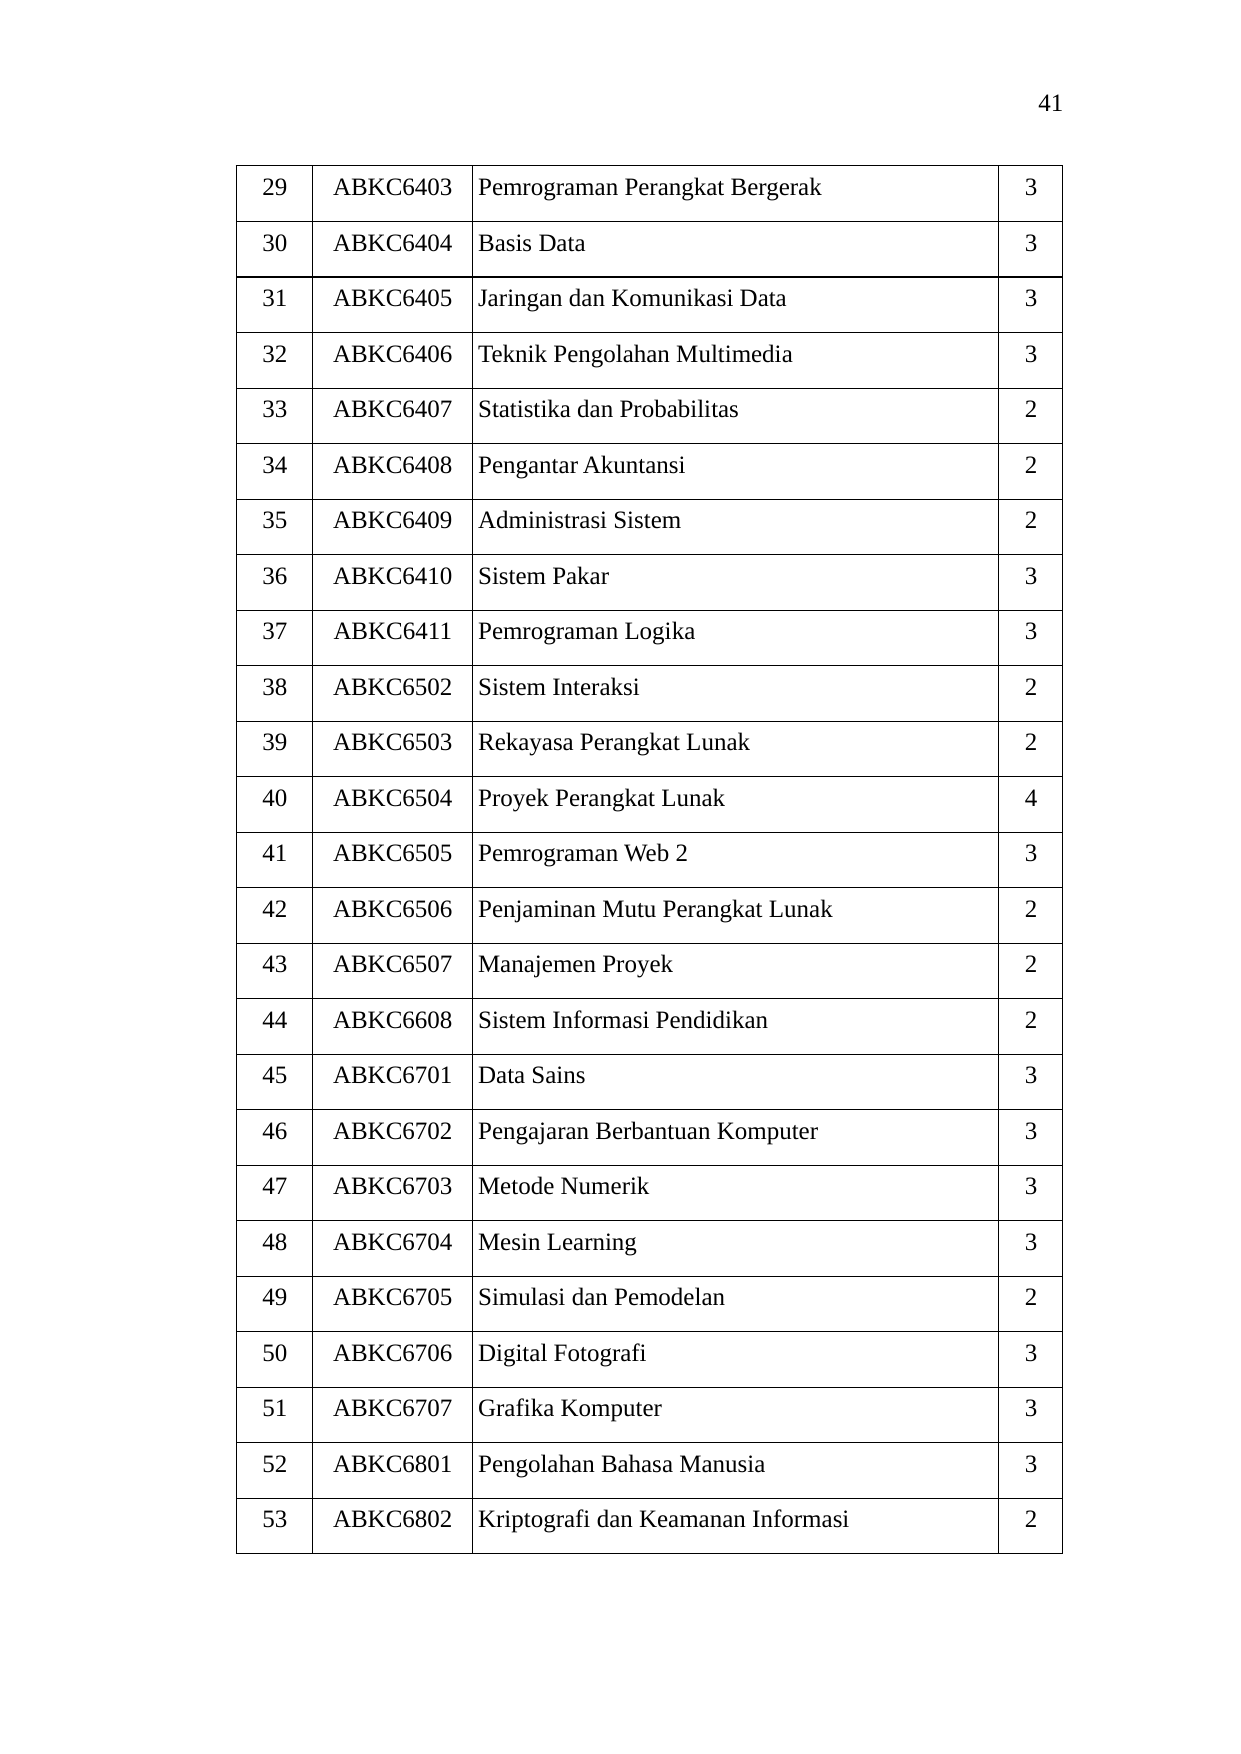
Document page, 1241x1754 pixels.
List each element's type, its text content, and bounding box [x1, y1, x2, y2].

table_cell Pengolahan Bahasa Manusia [473, 1443, 998, 1498]
table_cell Proyek Perangkat Lunak [473, 777, 998, 832]
table_cell ABKC6504 [313, 777, 472, 832]
table_cell ABKC6503 [313, 722, 472, 776]
table_cell 2 [999, 666, 1062, 721]
table_cell Jaringan dan Komunikasi Data [473, 278, 998, 332]
table_cell 39 [237, 722, 312, 776]
table_cell 2 [999, 444, 1062, 498]
table_cell 2 [999, 1499, 1062, 1553]
table_cell 44 [237, 999, 312, 1054]
table_cell 3 [999, 333, 1062, 387]
table_cell 49 [237, 1277, 312, 1331]
table_cell 37 [237, 611, 312, 665]
table_cell 2 [999, 944, 1062, 998]
table_cell 3 [999, 1166, 1062, 1220]
table_cell 30 [237, 222, 312, 276]
table_cell 29 [237, 166, 312, 221]
table_cell Penjaminan Mutu Perangkat Lunak [473, 888, 998, 943]
table_cell ABKC6506 [313, 888, 472, 943]
table_cell 2 [999, 722, 1062, 776]
table_cell 46 [237, 1110, 312, 1165]
table_cell ABKC6406 [313, 333, 472, 387]
table_cell 36 [237, 555, 312, 609]
table_cell Pengajaran Berbantuan Komputer [473, 1110, 998, 1165]
table_cell 48 [237, 1221, 312, 1276]
table_cell 2 [999, 999, 1062, 1054]
table_cell 3 [999, 166, 1062, 221]
table_cell ABKC6707 [313, 1388, 472, 1442]
table_cell 40 [237, 777, 312, 832]
table_cell Simulasi dan Pemodelan [473, 1277, 998, 1331]
table_cell ABKC6410 [313, 555, 472, 609]
table_cell ABKC6705 [313, 1277, 472, 1331]
table_cell 42 [237, 888, 312, 943]
table_cell 4 [999, 777, 1062, 832]
table_cell Pengantar Akuntansi [473, 444, 998, 498]
table_cell ABKC6505 [313, 833, 472, 887]
table_cell ABKC6801 [313, 1443, 472, 1498]
table_cell 3 [999, 611, 1062, 665]
table_cell Kriptografi dan Keamanan Informasi [473, 1499, 998, 1553]
table_cell 52 [237, 1443, 312, 1498]
table_cell ABKC6706 [313, 1332, 472, 1387]
table_cell 51 [237, 1388, 312, 1442]
table_cell 3 [999, 278, 1062, 332]
table_cell 45 [237, 1055, 312, 1109]
table_cell ABKC6701 [313, 1055, 472, 1109]
table_cell 3 [999, 1388, 1062, 1442]
table_cell ABKC6403 [313, 166, 472, 221]
table_cell 3 [999, 1443, 1062, 1498]
table_cell 35 [237, 500, 312, 554]
table_cell 2 [999, 500, 1062, 554]
table_cell ABKC6702 [313, 1110, 472, 1165]
table_cell 3 [999, 833, 1062, 887]
table_cell Rekayasa Perangkat Lunak [473, 722, 998, 776]
table_cell Data Sains [473, 1055, 998, 1109]
table_cell 31 [237, 278, 312, 332]
table_cell 47 [237, 1166, 312, 1220]
table_cell ABKC6502 [313, 666, 472, 721]
table_cell Teknik Pengolahan Multimedia [473, 333, 998, 387]
table_cell Basis Data [473, 222, 998, 276]
table_cell ABKC6407 [313, 389, 472, 443]
table_cell 3 [999, 222, 1062, 276]
table_cell Sistem Informasi Pendidikan [473, 999, 998, 1054]
table_cell ABKC6608 [313, 999, 472, 1054]
table_cell ABKC6703 [313, 1166, 472, 1220]
table_cell 43 [237, 944, 312, 998]
table_cell Grafika Komputer [473, 1388, 998, 1442]
table_cell ABKC6704 [313, 1221, 472, 1276]
table_cell 50 [237, 1332, 312, 1387]
table_cell 2 [999, 389, 1062, 443]
table_cell Statistika dan Probabilitas [473, 389, 998, 443]
table_cell Digital Fotografi [473, 1332, 998, 1387]
table_cell 32 [237, 333, 312, 387]
table_cell 2 [999, 888, 1062, 943]
table_cell 3 [999, 1332, 1062, 1387]
table_cell Pemrograman Logika [473, 611, 998, 665]
table_cell Metode Numerik [473, 1166, 998, 1220]
table_cell 34 [237, 444, 312, 498]
table_cell Mesin Learning [473, 1221, 998, 1276]
table_cell ABKC6404 [313, 222, 472, 276]
table_cell 3 [999, 1110, 1062, 1165]
table_cell 38 [237, 666, 312, 721]
table_cell 3 [999, 1221, 1062, 1276]
table_cell ABKC6409 [313, 500, 472, 554]
table_cell 3 [999, 1055, 1062, 1109]
table_cell Pemrograman Perangkat Bergerak [473, 166, 998, 221]
table_cell ABKC6507 [313, 944, 472, 998]
table_cell ABKC6405 [313, 278, 472, 332]
table_cell Sistem Pakar [473, 555, 998, 609]
table_cell ABKC6802 [313, 1499, 472, 1553]
table_cell 41 [237, 833, 312, 887]
table_cell 33 [237, 389, 312, 443]
table_cell ABKC6411 [313, 611, 472, 665]
table_cell Sistem Interaksi [473, 666, 998, 721]
table_cell 53 [237, 1499, 312, 1553]
table_cell ABKC6408 [313, 444, 472, 498]
table_cell 2 [999, 1277, 1062, 1331]
table_cell Pemrograman Web 2 [473, 833, 998, 887]
table_cell 3 [999, 555, 1062, 609]
table_cell Administrasi Sistem [473, 500, 998, 554]
table_cell Manajemen Proyek [473, 944, 998, 998]
